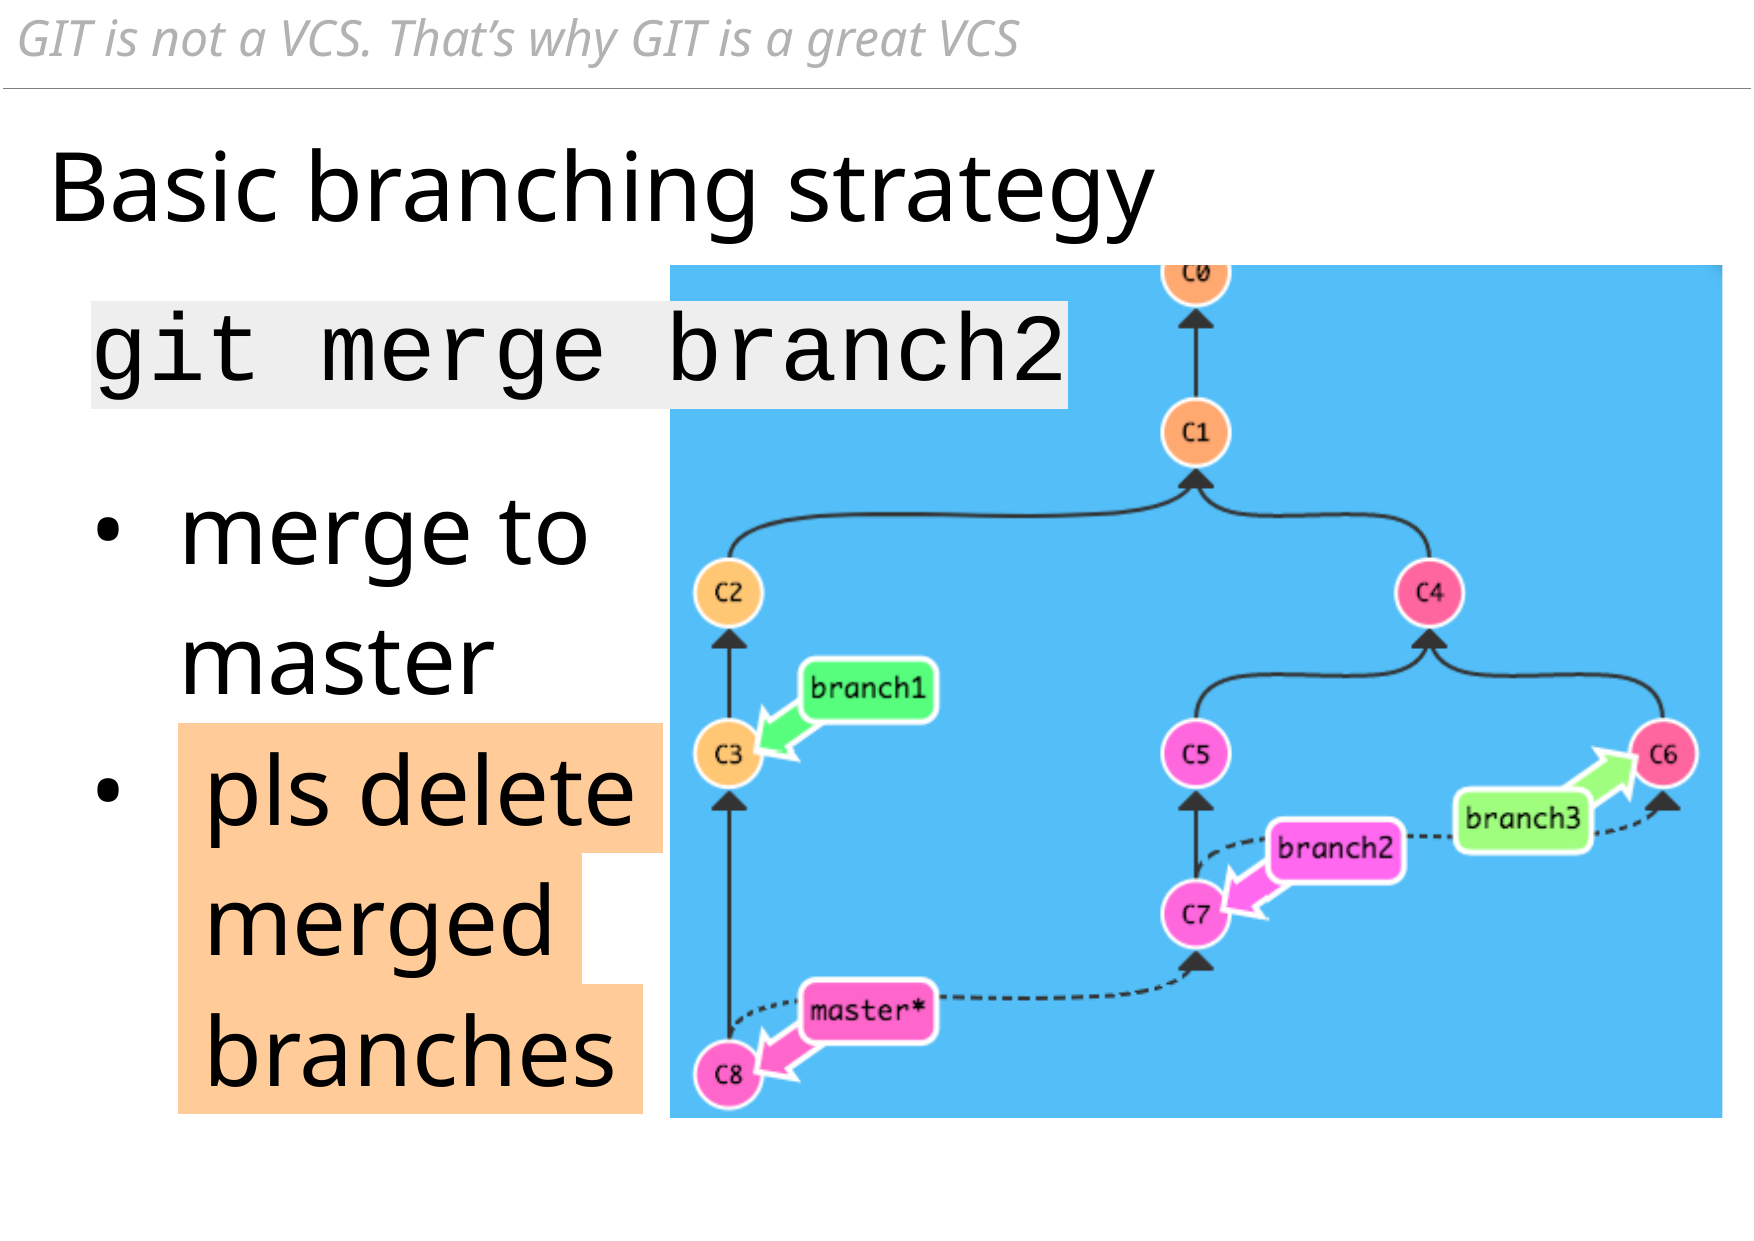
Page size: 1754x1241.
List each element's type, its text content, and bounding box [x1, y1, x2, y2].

text git merge branch2 [1723, 301, 1751, 409]
text • pls delete [3, 723, 670, 853]
text git merge branch2 [3, 301, 670, 409]
text [1723, 592, 1751, 723]
text • merge to [3, 462, 670, 592]
text [1723, 462, 1751, 592]
text branches [3, 984, 670, 1114]
text Basic branching strategy [3, 118, 1751, 249]
picture [670, 265, 1723, 1118]
text [1723, 853, 1751, 984]
text master [3, 592, 670, 723]
text [1723, 984, 1751, 1114]
text [1723, 723, 1751, 853]
text merged [3, 853, 670, 984]
